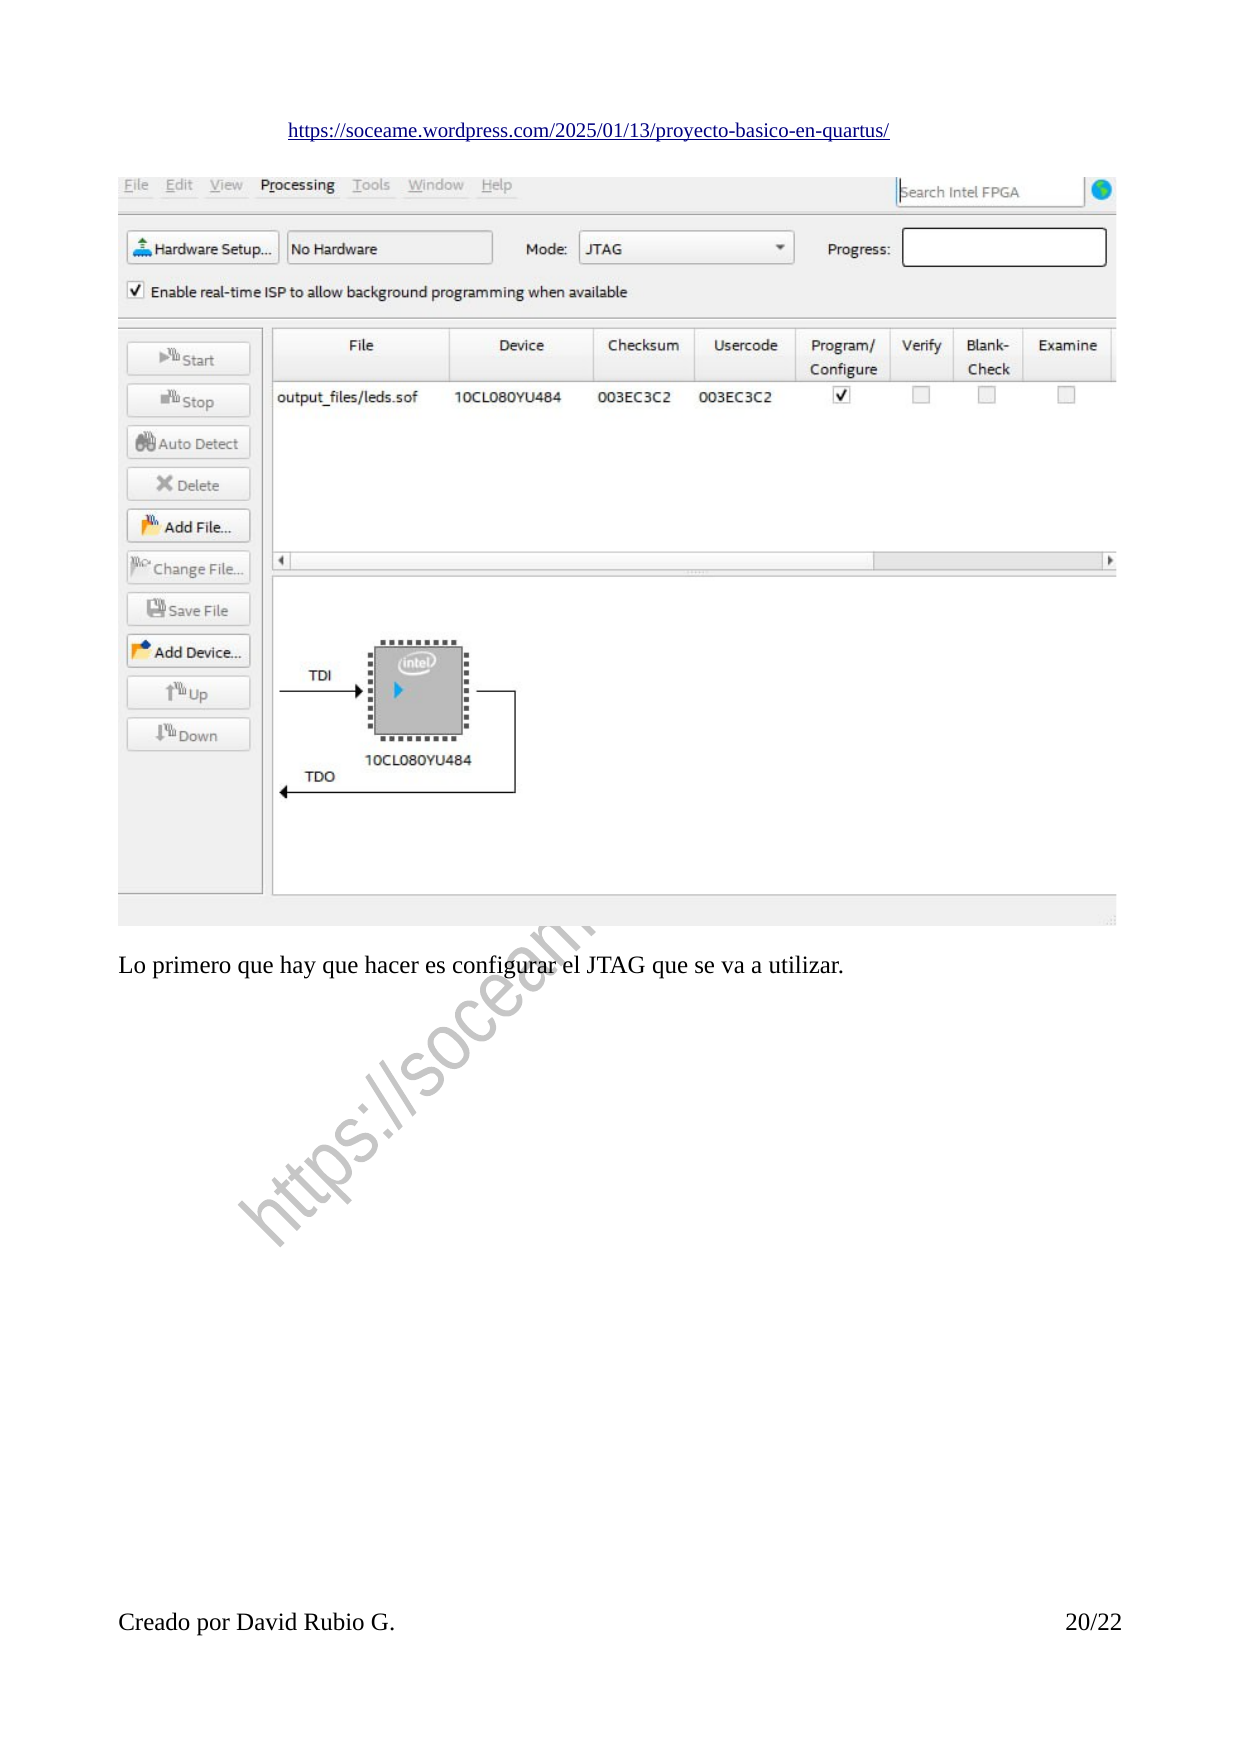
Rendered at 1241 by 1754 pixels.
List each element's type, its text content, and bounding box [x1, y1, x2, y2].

picture [118, 177, 1117, 926]
text Lo primero que hay que hacer es configurar el JTAG que se va a utilizar. [118, 950, 513, 978]
text Lo primero que hay que hacer es configurar el JTAG que se va a utilizar. [531, 950, 1122, 978]
